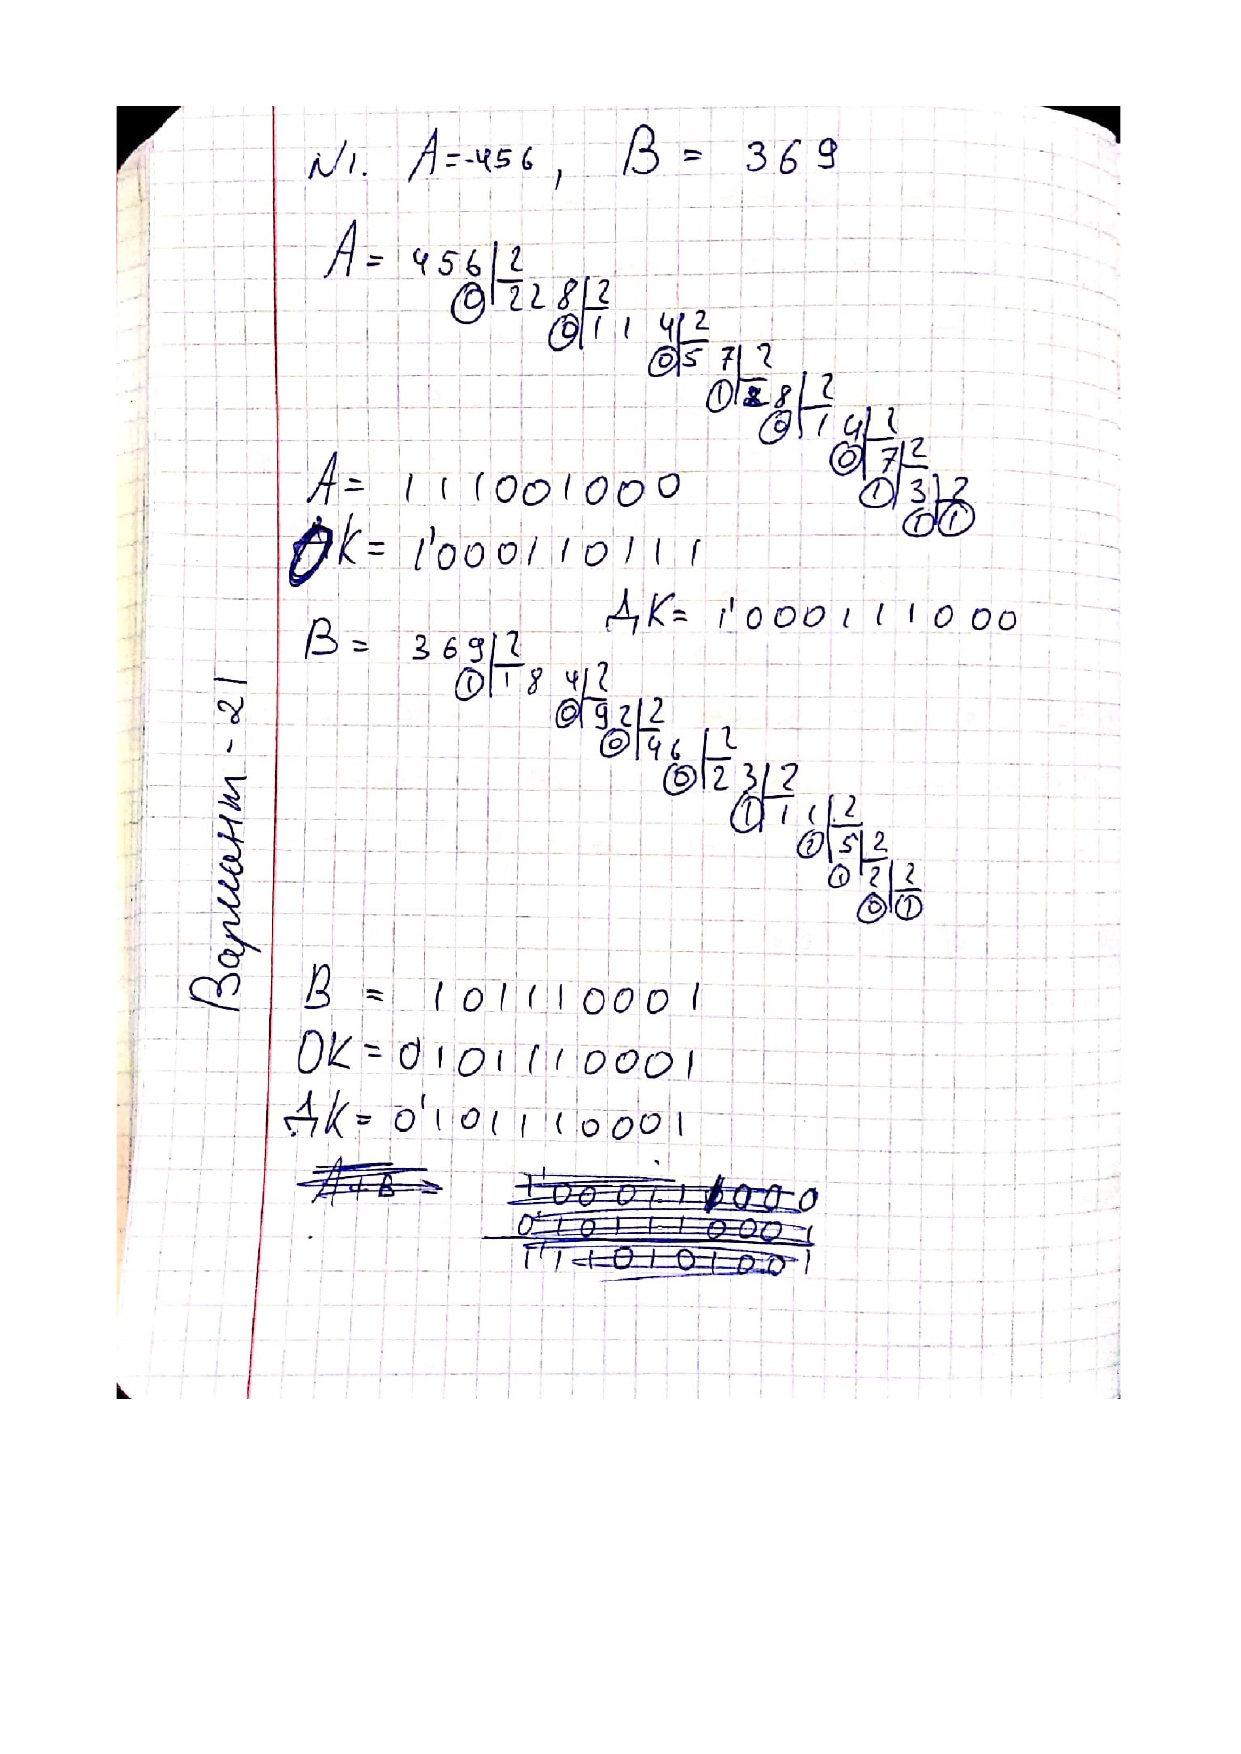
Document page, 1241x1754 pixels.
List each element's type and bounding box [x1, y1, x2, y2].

picture [116, 106, 1121, 1399]
